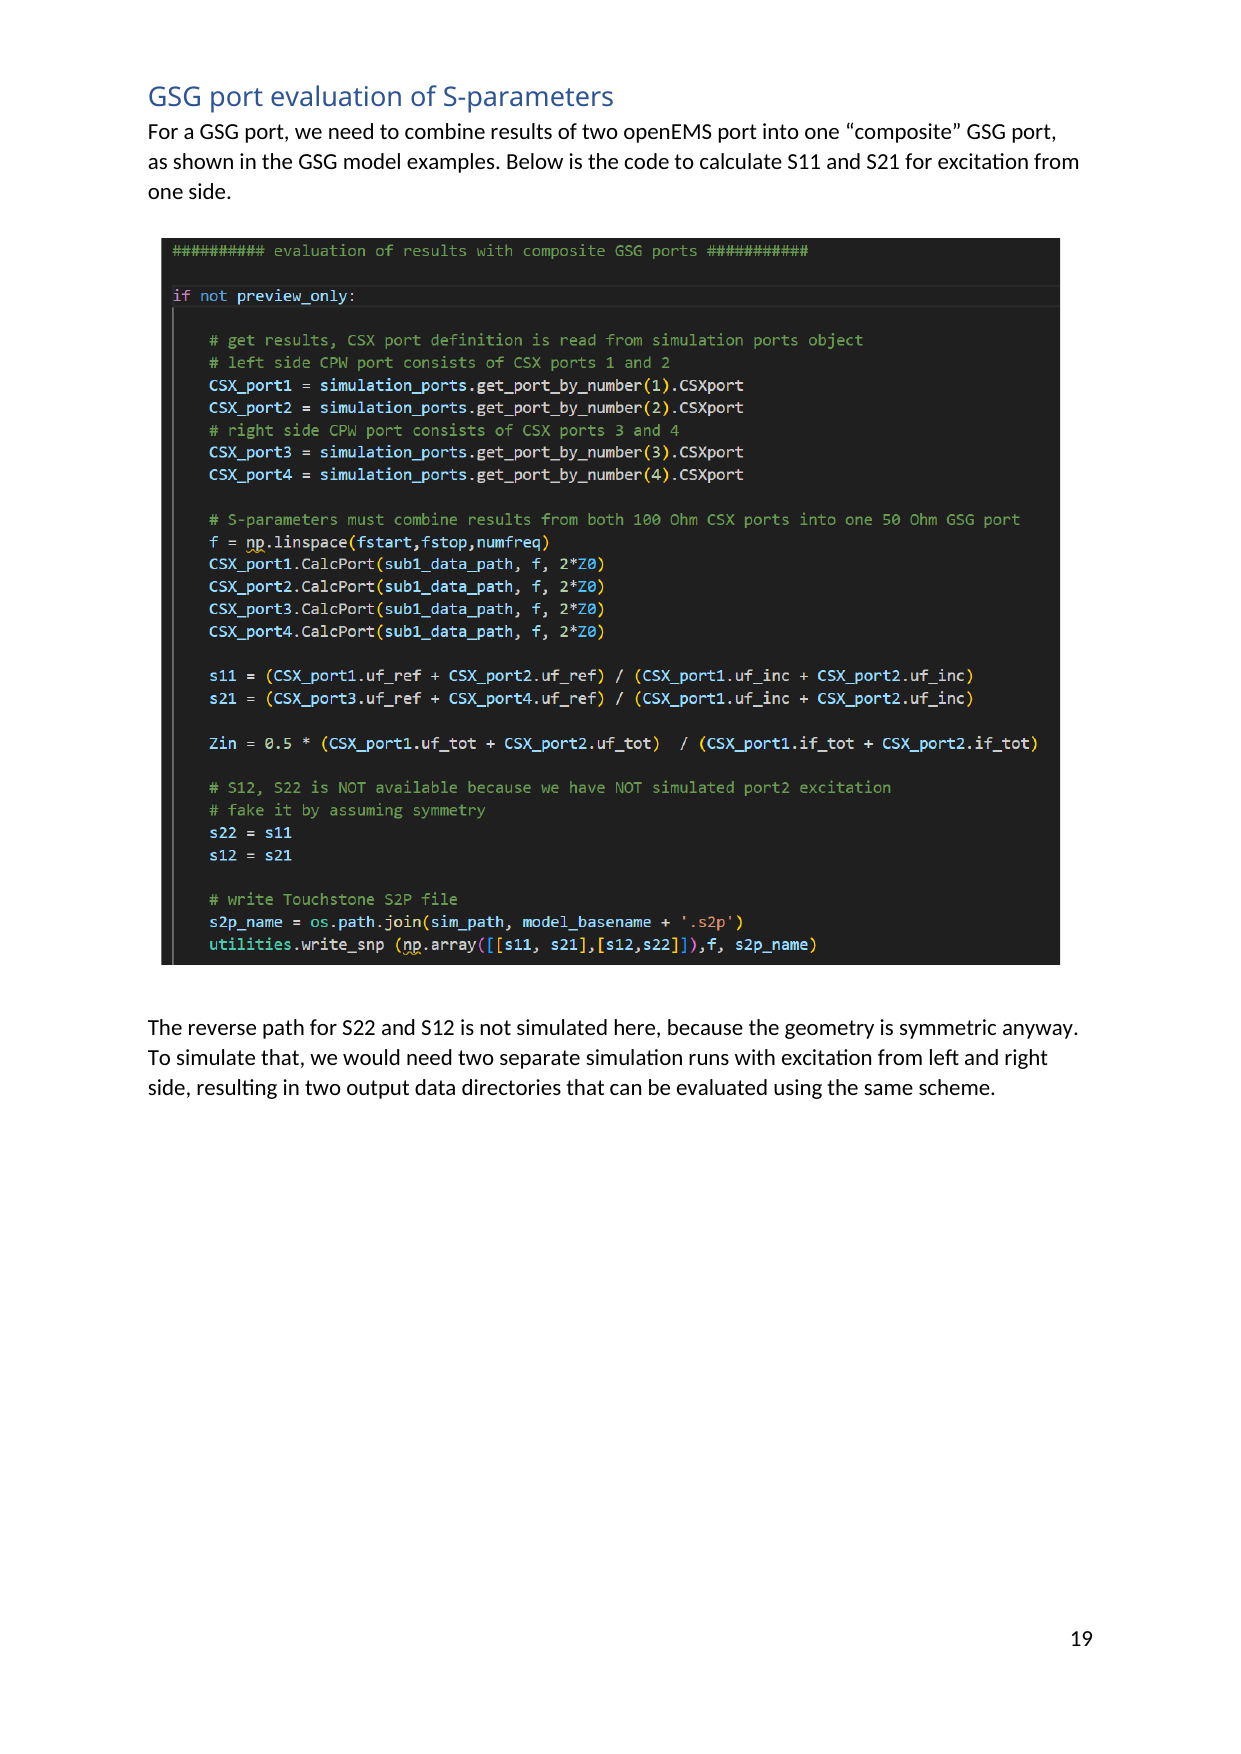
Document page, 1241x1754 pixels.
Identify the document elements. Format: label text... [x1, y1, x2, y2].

picture [161, 238, 1060, 965]
subtitle GSG port evaluation of S-parameters [148, 78, 1093, 115]
text For a GSG port, we need to combine results of two openEMS port into one “composite” GSG port, as shown in the GSG model examples. Below is the code to calculate S11 and S21 for excitation from one side. [148, 117, 1093, 205]
text The reverse path for S22 and S12 is not simulated here, because the geometry is symmetric anyway. To simulate that, we would need two separate simulation runs with excitation from left and right side, resulting in two output data directories that can be evaluated using the same scheme. [148, 1013, 1093, 1101]
